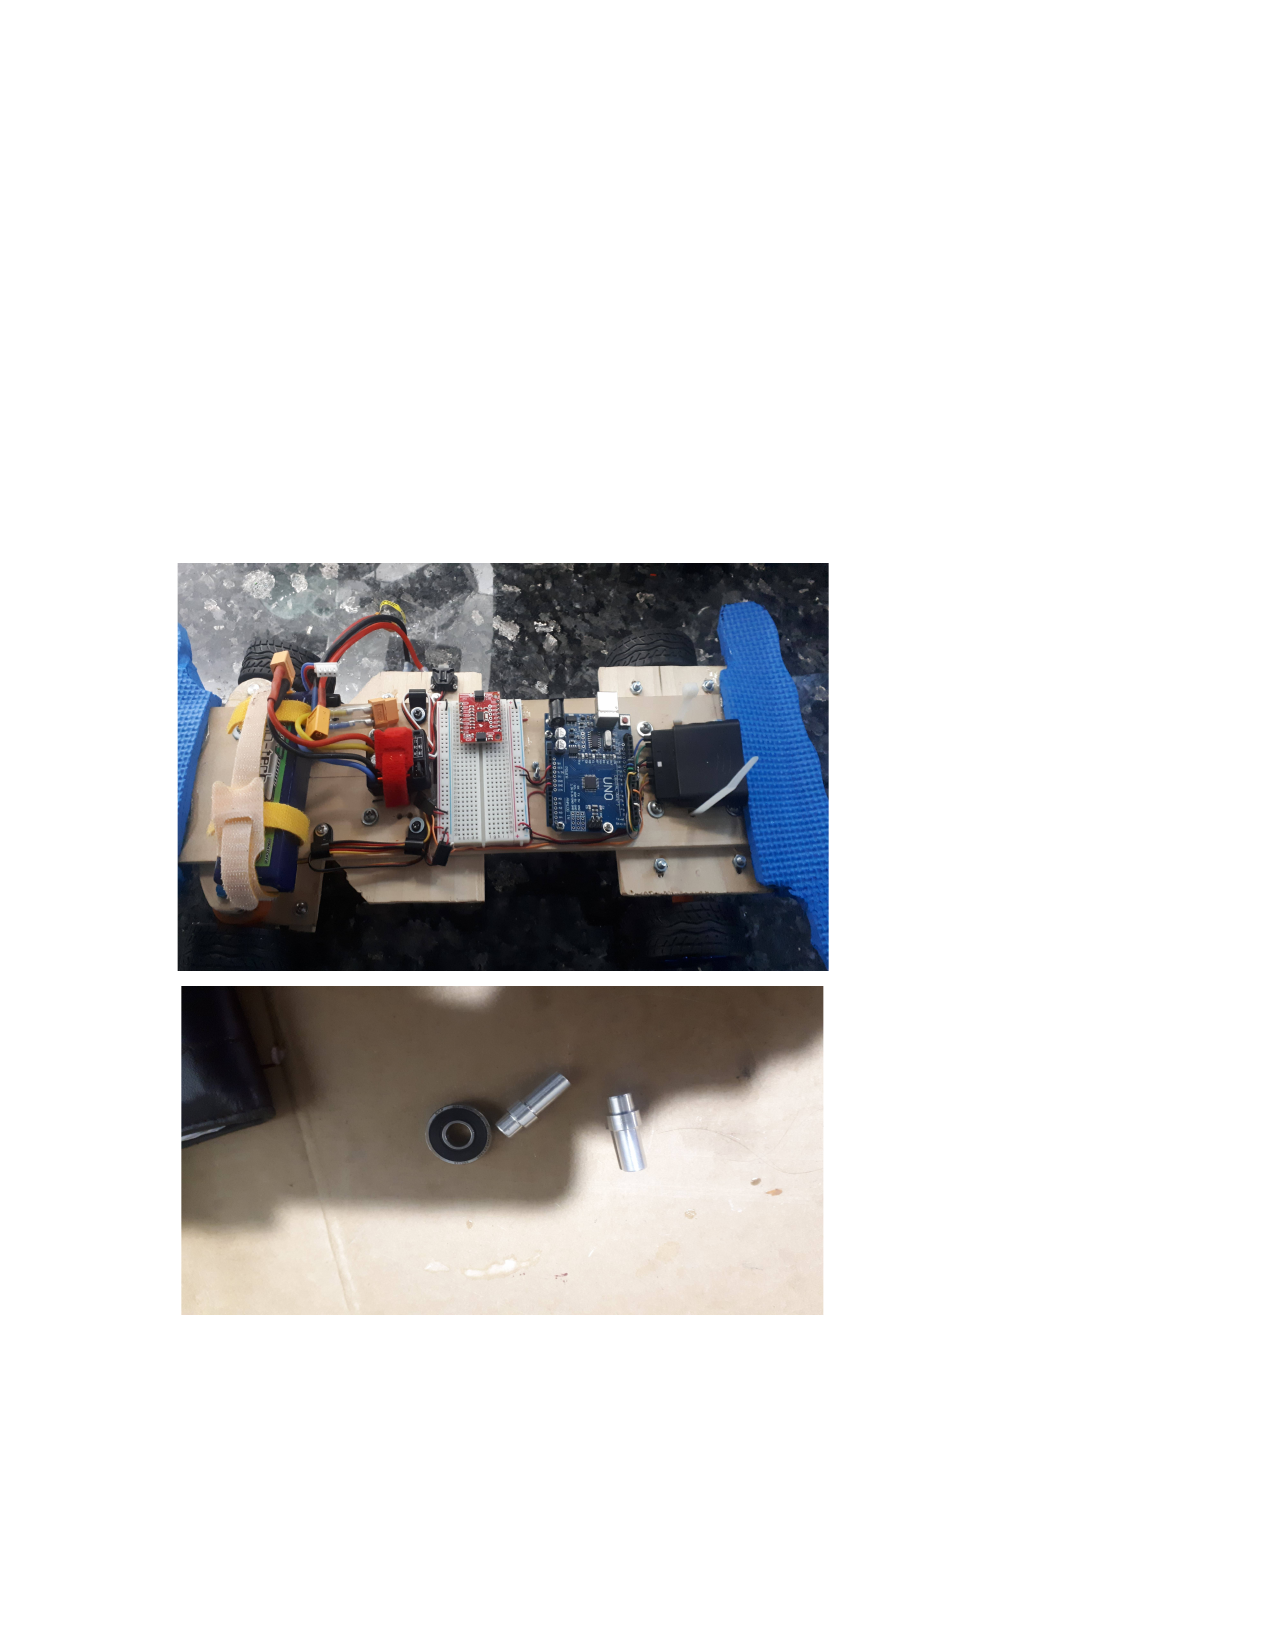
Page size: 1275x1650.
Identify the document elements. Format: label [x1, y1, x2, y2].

picture [177, 563, 829, 971]
picture [181, 986, 824, 1315]
